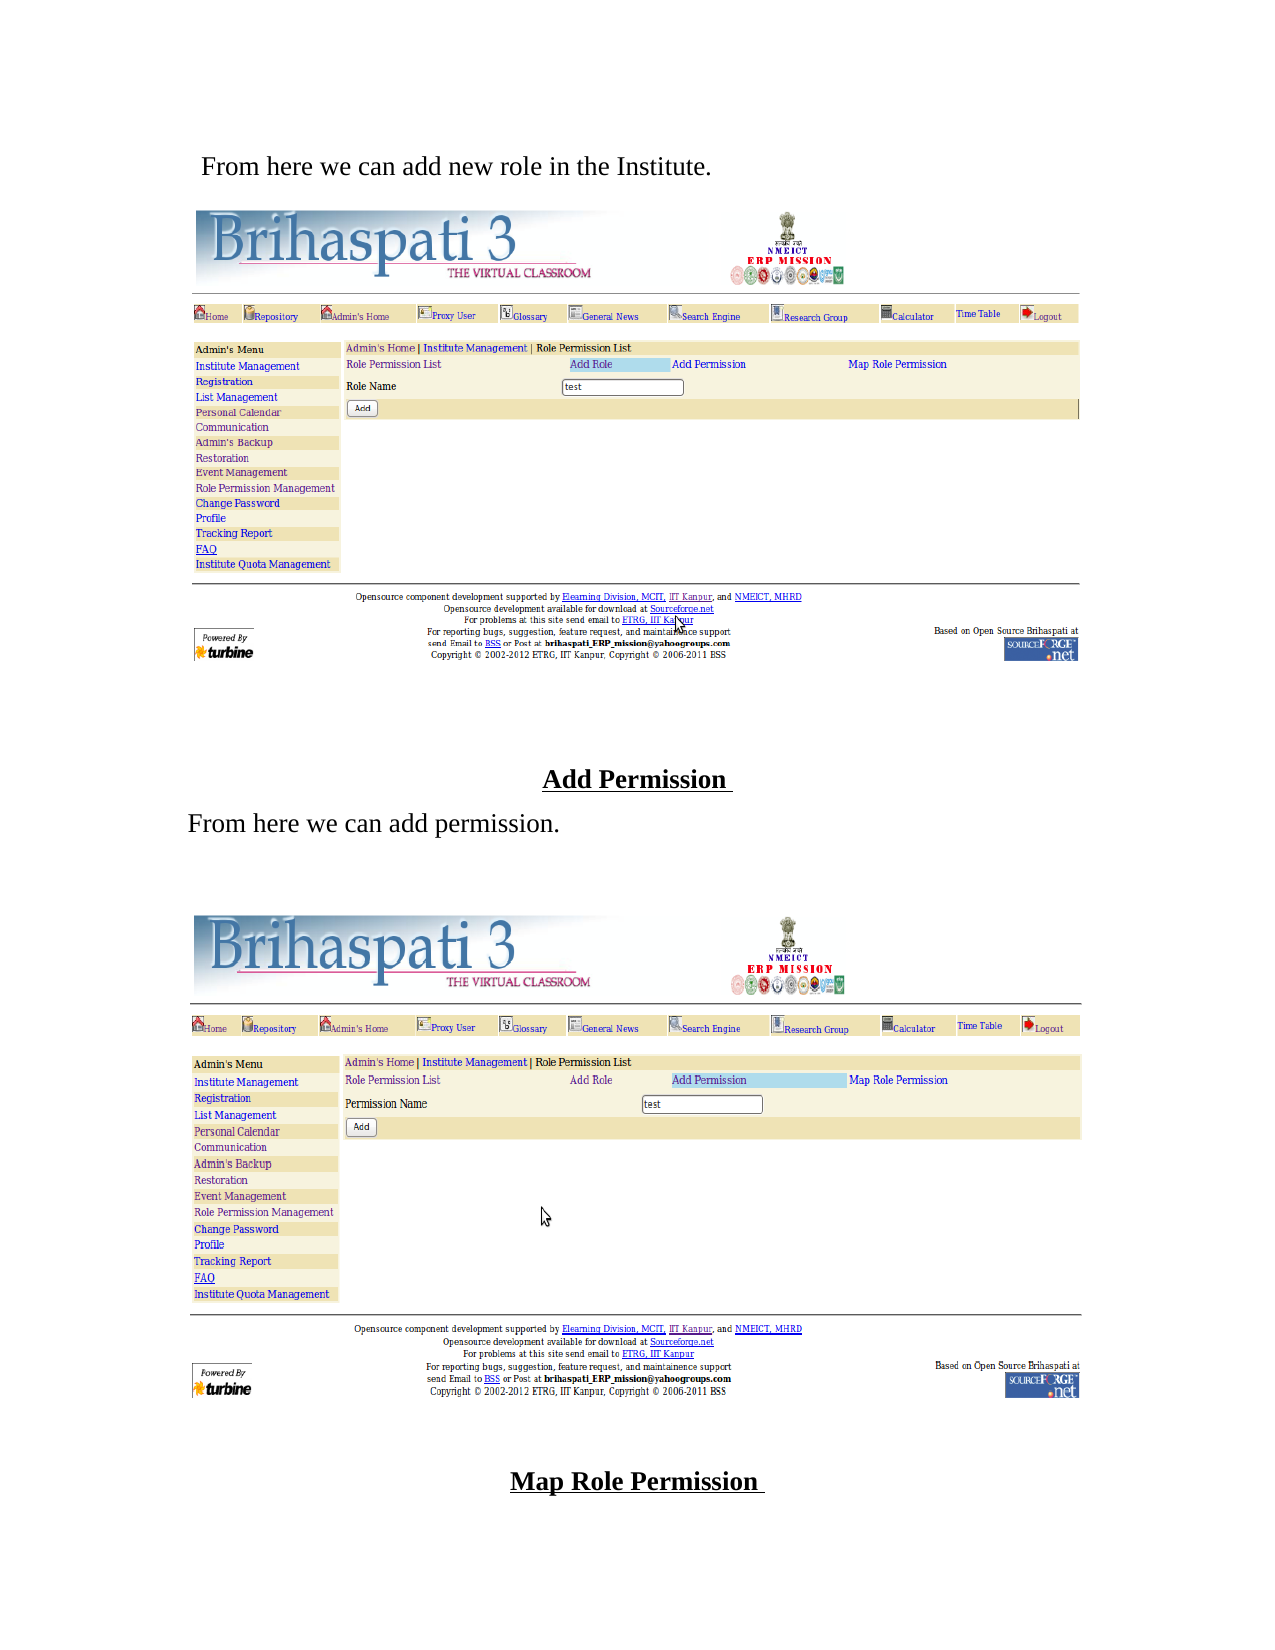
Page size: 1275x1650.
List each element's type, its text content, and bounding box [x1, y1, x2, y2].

text From here we can add permission. [187, 807, 1087, 838]
picture [189, 205, 1086, 675]
text Add Permission [187, 763, 1087, 794]
picture [189, 906, 1086, 1420]
text Map Role Permission [187, 1464, 1087, 1496]
text From here we can add new role in the Institute. [187, 150, 1087, 181]
